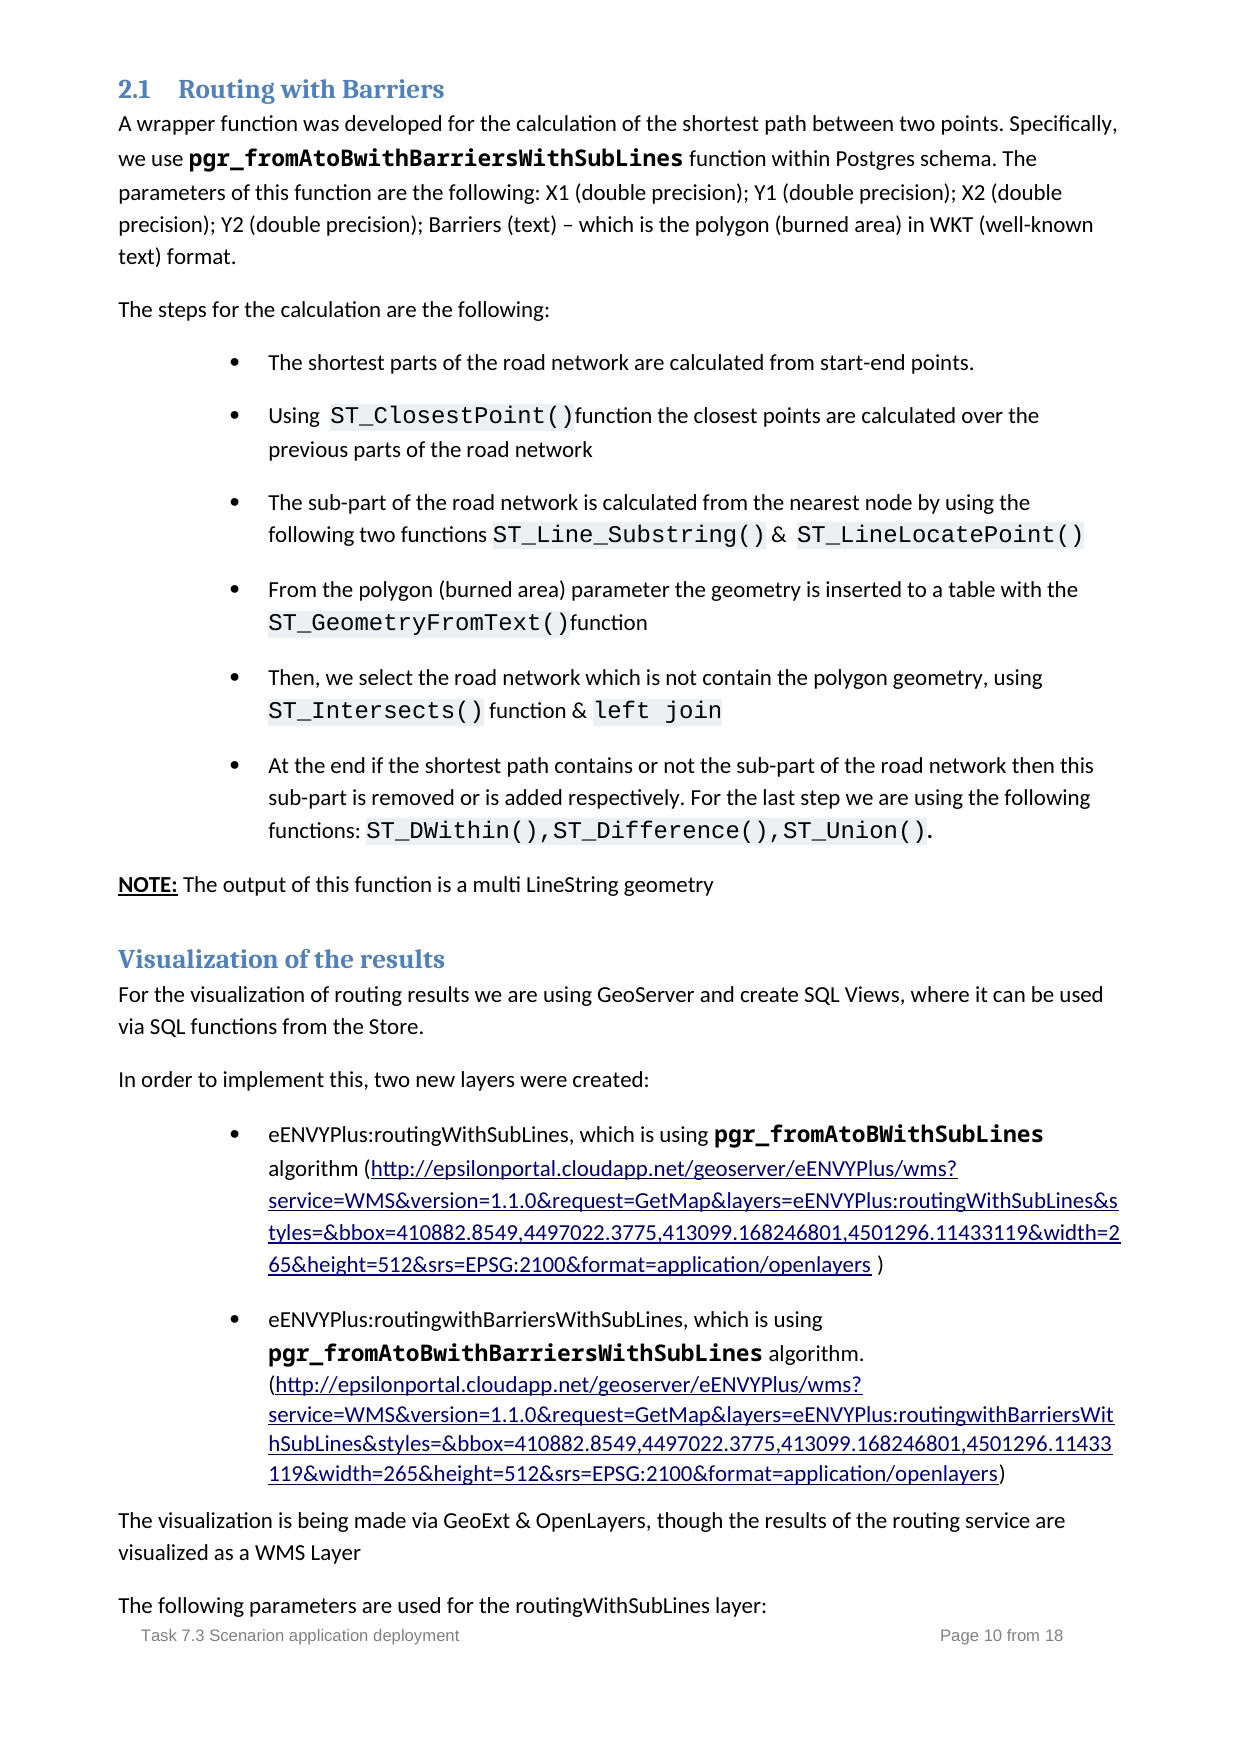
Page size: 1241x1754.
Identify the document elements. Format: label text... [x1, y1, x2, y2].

text The steps for the calculation are the following: [118, 295, 1122, 323]
list At the end if the shortest path contains or not the sub-part of the road network then this sub-part is removed or is added respectively. For the last step we are using the following functions: ST_DWithin(),ST_Difference(),ST_Union(). [231, 751, 1122, 845]
list The shortest parts of the road network are calculated from start-end points. [231, 348, 1122, 376]
text In order to implement this, two new layers were created: [118, 1065, 1122, 1093]
list From the polygon (burned area) parameter the geometry is inserted to a table with the ST_GeometryFromText()function [231, 575, 1122, 638]
text NOTE: The output of this function is a multi LineString geometry [118, 870, 1122, 898]
subtitle Visualization of the results [118, 944, 1122, 975]
list The sub-part of the road network is calculated from the nearest node by using the following two functions ST_Line_Substring() & ST_LineLocatePoint() [231, 488, 1122, 549]
text A wrapper function was developed for the calculation of the shortest path between two points. Specifically, we use pgr_fromAtoBwithBarriersWithSubLines function within Postgres schema. The parameters of this function are the following: X1 (double precision); Y1 (double precision); X2 (double precision); Y2 (double precision); Barriers (text) – which is the polygon (burned area) in WKT (well-known text) format. [118, 109, 1122, 270]
list eENVYPlus:routingwithBarriersWithSubLines, which is using pgr_fromAtoBwithBarriersWithSubLines algorithm. (http://epsilonportal.cloudapp.net/geoserver/eENVYPlus/wms?service=WMS&version=1.1.0&request=GetMap&layers=eENVYPlus:routingwithBarriersWithSubLines&styles=&bbox=410882.8549,4497022.3775,413099.168246801,4501296.11433119&width=265&height=512&srs=EPSG:2100&format=application/openlayers) [231, 1303, 1122, 1487]
text The following parameters are used for the routingWithSubLines layer: [118, 1591, 1122, 1619]
text For the visualization of routing results we are using GeoServer and create SQL Views, where it can be used via SQL functions from the Store. [118, 980, 1122, 1040]
text The visualization is being made via GeoExt & OpenLayers, though the results of the routing service are visualized as a WMS Layer [118, 1506, 1122, 1566]
list eENVYPlus:routingWithSubLines, which is using pgr_fromAtoBWithSubLines algorithm (http://epsilonportal.cloudapp.net/geoserver/eENVYPlus/wms?service=WMS&version=1.1.0&request=GetMap&layers=eENVYPlus:routingWithSubLines&styles=&bbox=410882.8549,4497022.3775,413099.168246801,4501296.11433119&width=265&height=512&srs=EPSG:2100&format=application/openlayers ) [231, 1118, 1122, 1278]
list Then, we select the road network which is not contain the polygon geometry, using ST_Intersects() function & left join [231, 663, 1122, 726]
subtitle Routing with Barriers [118, 74, 1122, 105]
list Using ST_ClosestPoint()function the closest points are calculated over the previous parts of the road network [231, 401, 1122, 463]
